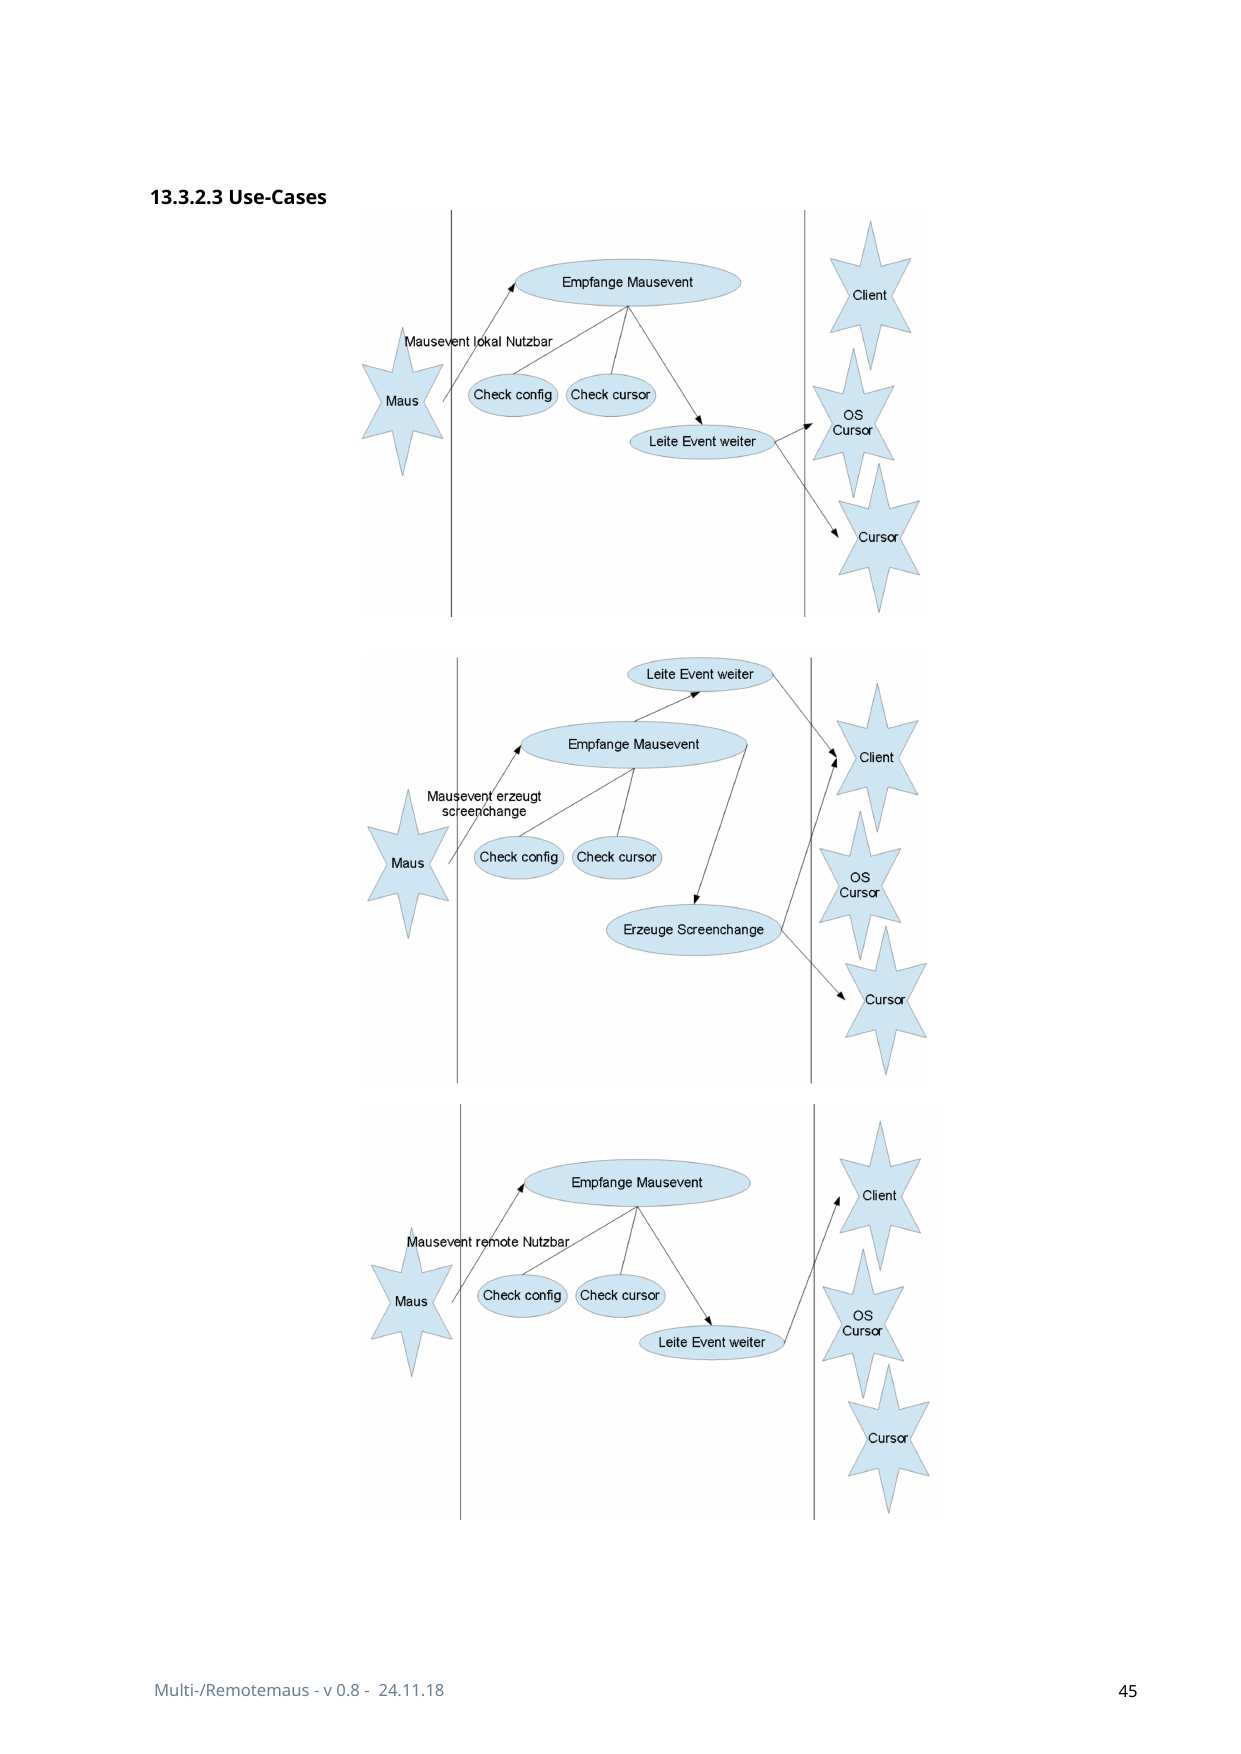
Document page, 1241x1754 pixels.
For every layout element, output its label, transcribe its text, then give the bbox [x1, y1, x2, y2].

subtitle Use-Cases [149, 183, 1136, 210]
picture [360, 1104, 941, 1520]
picture [361, 652, 931, 1084]
picture [357, 210, 928, 617]
